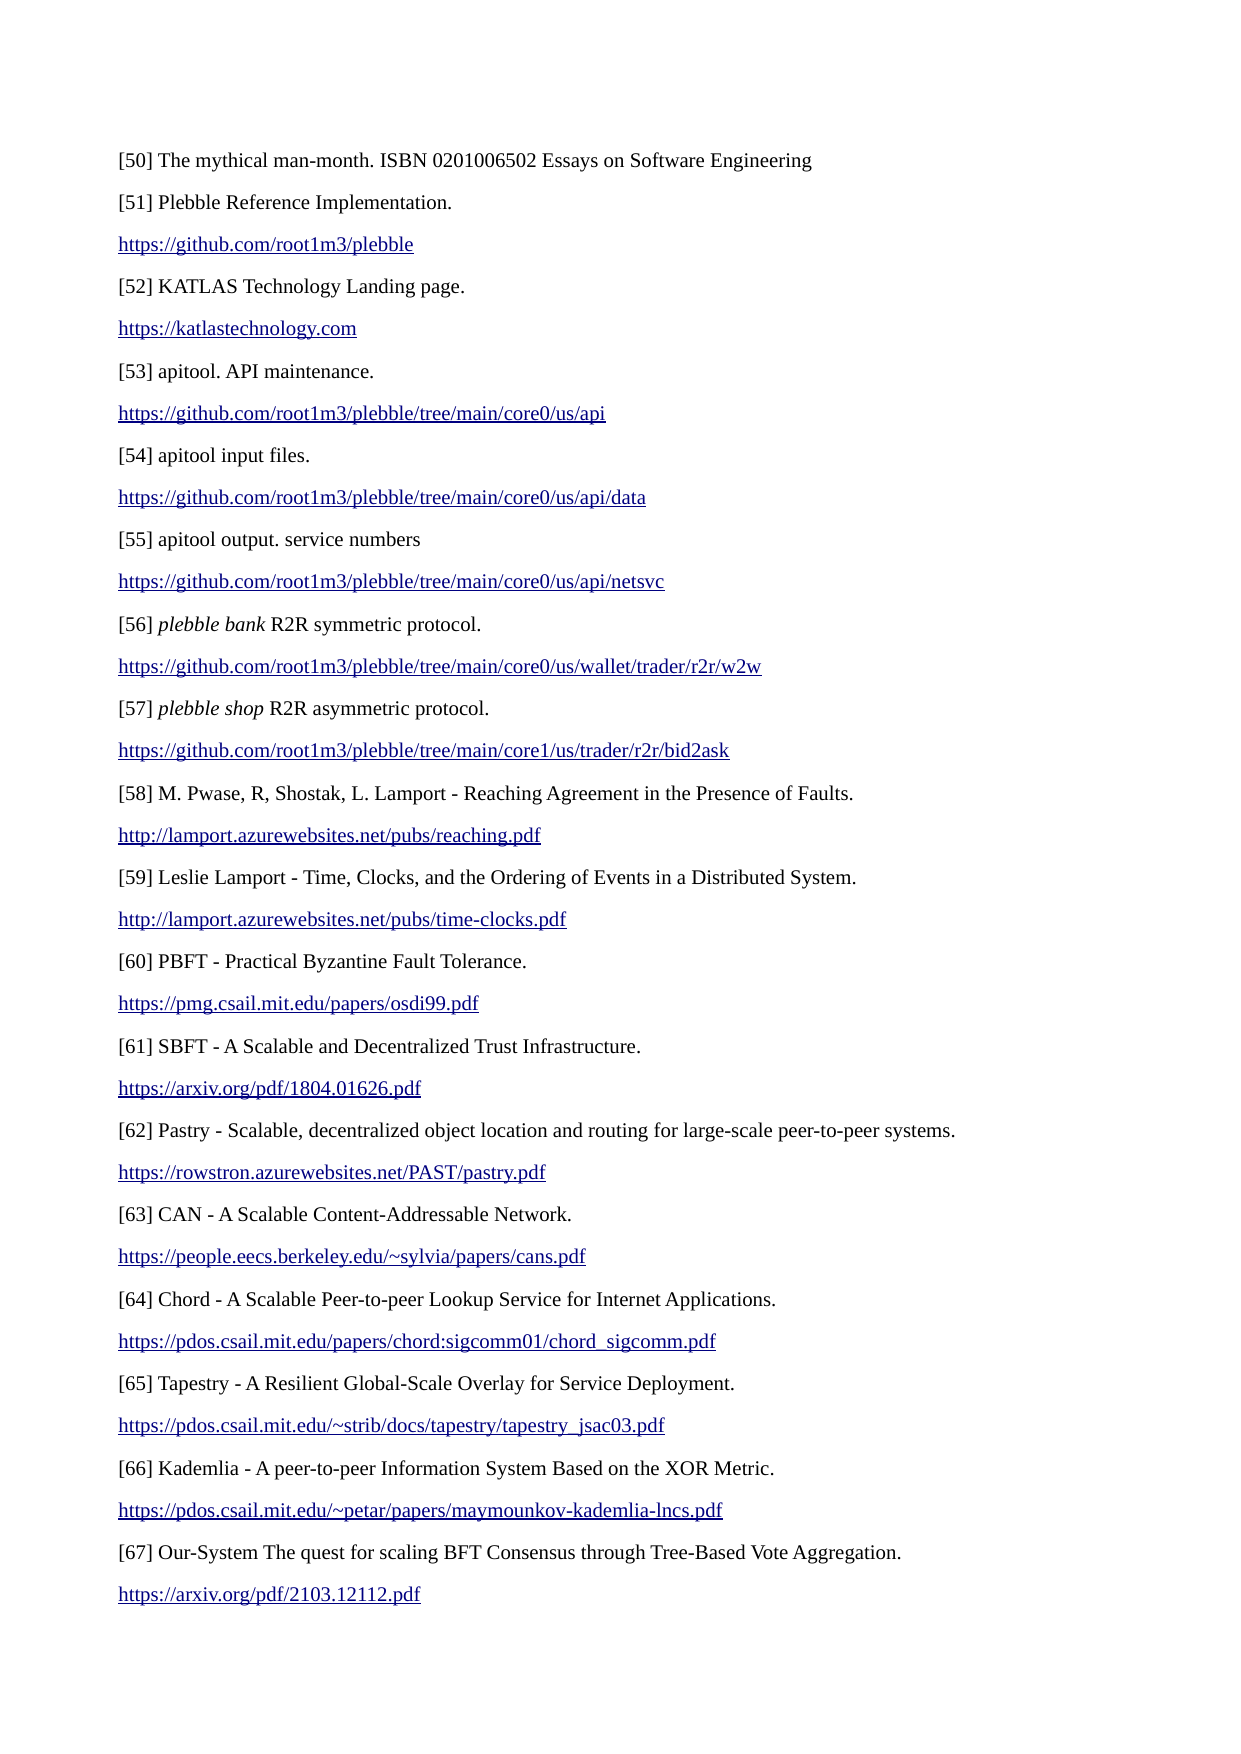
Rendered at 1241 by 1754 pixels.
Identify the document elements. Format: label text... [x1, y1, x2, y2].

text https://github.com/root1m3/plebble/tree/main/core1/us/trader/r2r/bid2ask [118, 738, 1122, 762]
text [50] The mythical man-month. ISBN 0201006502 Essays on Software Engineering [118, 148, 1122, 172]
text https://pmg.csail.mit.edu/papers/osdi99.pdf [118, 991, 1122, 1015]
text https://pdos.csail.mit.edu/~strib/docs/tapestry/tapestry_jsac03.pdf [118, 1413, 1122, 1437]
text https://katlastechnology.com [118, 316, 1122, 340]
text [60] PBFT - Practical Byzantine Fault Tolerance. [118, 949, 1122, 973]
text http://lamport.azurewebsites.net/pubs/reaching.pdf [118, 823, 1122, 847]
text https://arxiv.org/pdf/2103.12112.pdf [118, 1582, 1122, 1606]
text [65] Tapestry - A Resilient Global-Scale Overlay for Service Deployment. [118, 1371, 1122, 1395]
text [63] CAN - A Scalable Content-Addressable Network. [118, 1202, 1122, 1226]
text [51] Plebble Reference Implementation. [118, 190, 1122, 214]
text https://github.com/root1m3/plebble/tree/main/core0/us/api [118, 401, 1122, 425]
text https://github.com/root1m3/plebble/tree/main/core0/us/wallet/trader/r2r/w2w [118, 654, 1122, 678]
text https://arxiv.org/pdf/1804.01626.pdf [118, 1076, 1122, 1100]
text [58] M. Pwase, R, Shostak, L. Lamport - Reaching Agreement in the Presence of Faults. [118, 780, 1122, 804]
text https://people.eecs.berkeley.edu/~sylvia/papers/cans.pdf [118, 1244, 1122, 1268]
text [61] SBFT - A Scalable and Decentralized Trust Infrastructure. [118, 1033, 1122, 1058]
text https://github.com/root1m3/plebble/tree/main/core0/us/api/netsvc [118, 569, 1122, 593]
text [54] apitool input files. [118, 443, 1122, 467]
text http://lamport.azurewebsites.net/pubs/time-clocks.pdf [118, 907, 1122, 931]
text [67] Our-System The quest for scaling BFT Consensus through Tree-Based Vote Aggregation. [118, 1540, 1122, 1564]
text [52] KATLAS Technology Landing page. [118, 274, 1122, 298]
text [57] plebble shop R2R asymmetric protocol. [118, 696, 1122, 720]
text https://rowstron.azurewebsites.net/PAST/pastry.pdf [118, 1160, 1122, 1184]
text [62] Pastry - Scalable, decentralized object location and routing for large-scale peer-to-peer systems. [118, 1118, 1122, 1142]
text https://github.com/root1m3/plebble [118, 232, 1122, 256]
text https://pdos.csail.mit.edu/~petar/papers/maymounkov-kademlia-lncs.pdf [118, 1498, 1122, 1522]
text [53] apitool. API maintenance. [118, 358, 1122, 383]
text [56] plebble bank R2R symmetric protocol. [118, 612, 1122, 636]
text [64] Chord - A Scalable Peer-to-peer Lookup Service for Internet Applications. [118, 1287, 1122, 1311]
text https://github.com/root1m3/plebble/tree/main/core0/us/api/data [118, 485, 1122, 509]
text [59] Leslie Lamport - Time, Clocks, and the Ordering of Events in a Distributed System. [118, 865, 1122, 889]
text https://pdos.csail.mit.edu/papers/chord:sigcomm01/chord_sigcomm.pdf [118, 1329, 1122, 1353]
text [66] Kademlia - A peer-to-peer Information System Based on the XOR Metric. [118, 1455, 1122, 1479]
text [55] apitool output. service numbers [118, 527, 1122, 551]
